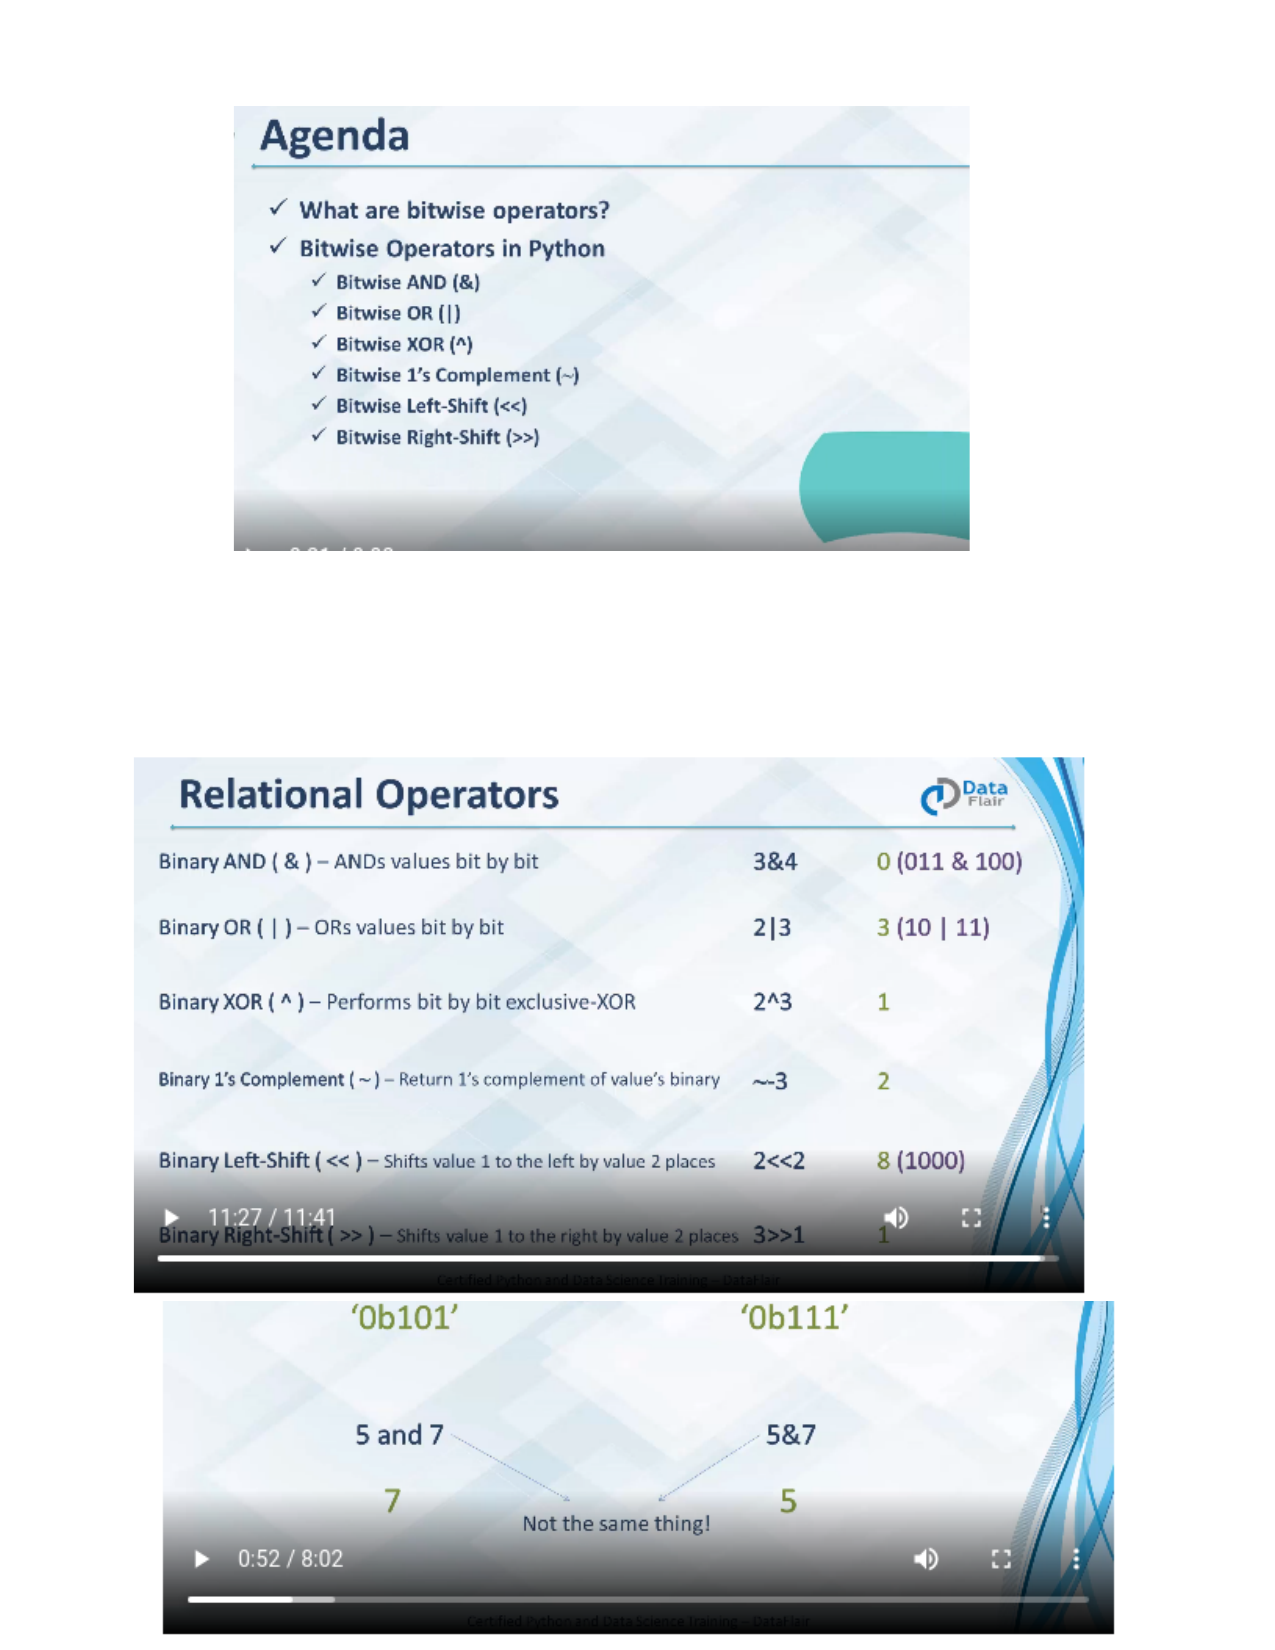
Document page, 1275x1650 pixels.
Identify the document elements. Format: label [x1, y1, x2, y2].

picture [133, 756, 1133, 1650]
picture [233, 106, 970, 551]
